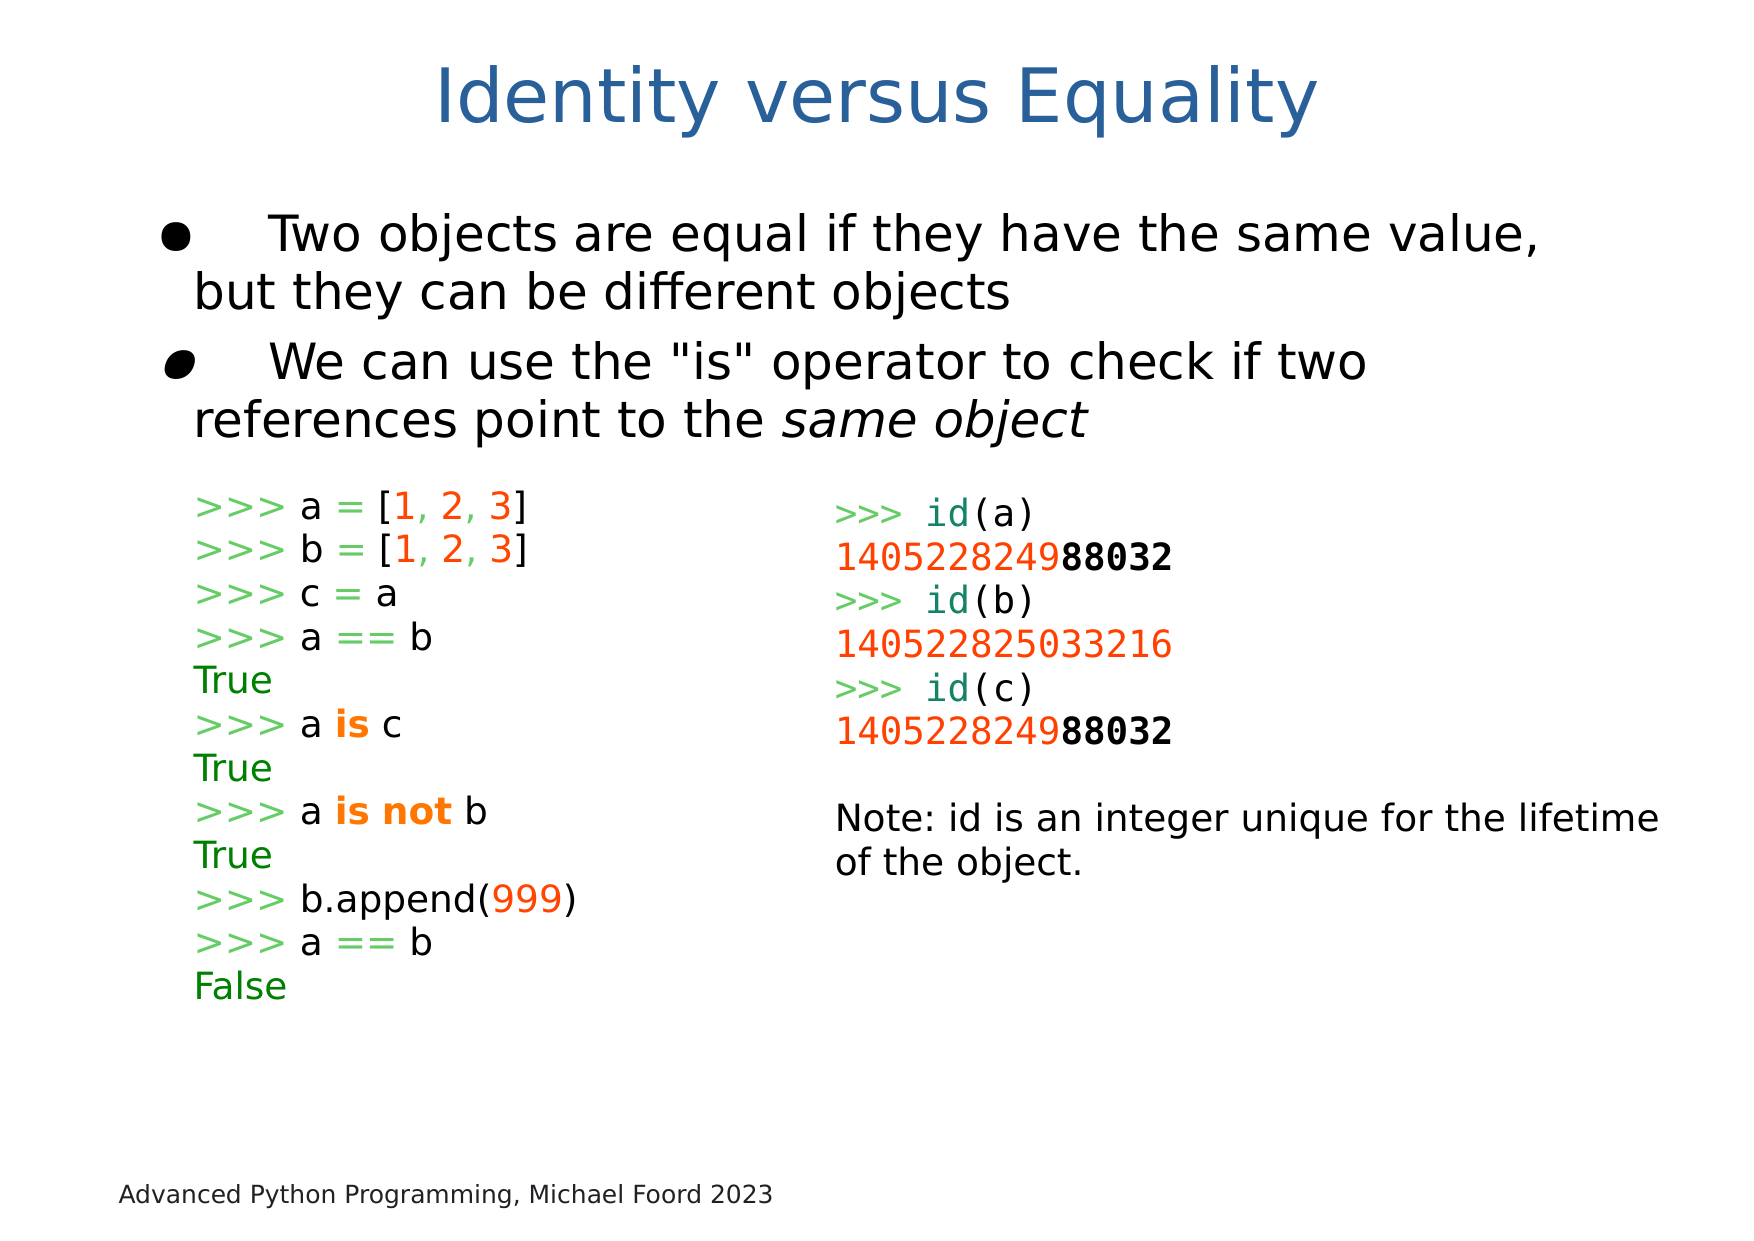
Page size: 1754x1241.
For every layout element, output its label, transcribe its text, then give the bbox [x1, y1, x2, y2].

text False [193, 964, 1636, 1008]
text Identity versus Equality [118, 53, 1636, 140]
list We can use the "is" operator to check if two references point to the same object [156, 333, 1636, 449]
text >>> a == b [193, 615, 1636, 659]
text >>> b.append(999) [193, 877, 1636, 921]
list Two objects are equal if they have the same value, but they can be different objects [156, 204, 1636, 321]
text True [193, 659, 1636, 703]
text >>> b = [1, 2, 3] [193, 528, 1636, 572]
text >>> a is not b [193, 790, 1636, 834]
text True [193, 834, 1636, 877]
text True [193, 746, 1636, 790]
text >>> a is c [193, 703, 1636, 746]
text >>> a = [1, 2, 3] [193, 484, 1636, 528]
text >>> c = a [193, 572, 1636, 615]
text >>> a == b [193, 921, 1636, 964]
